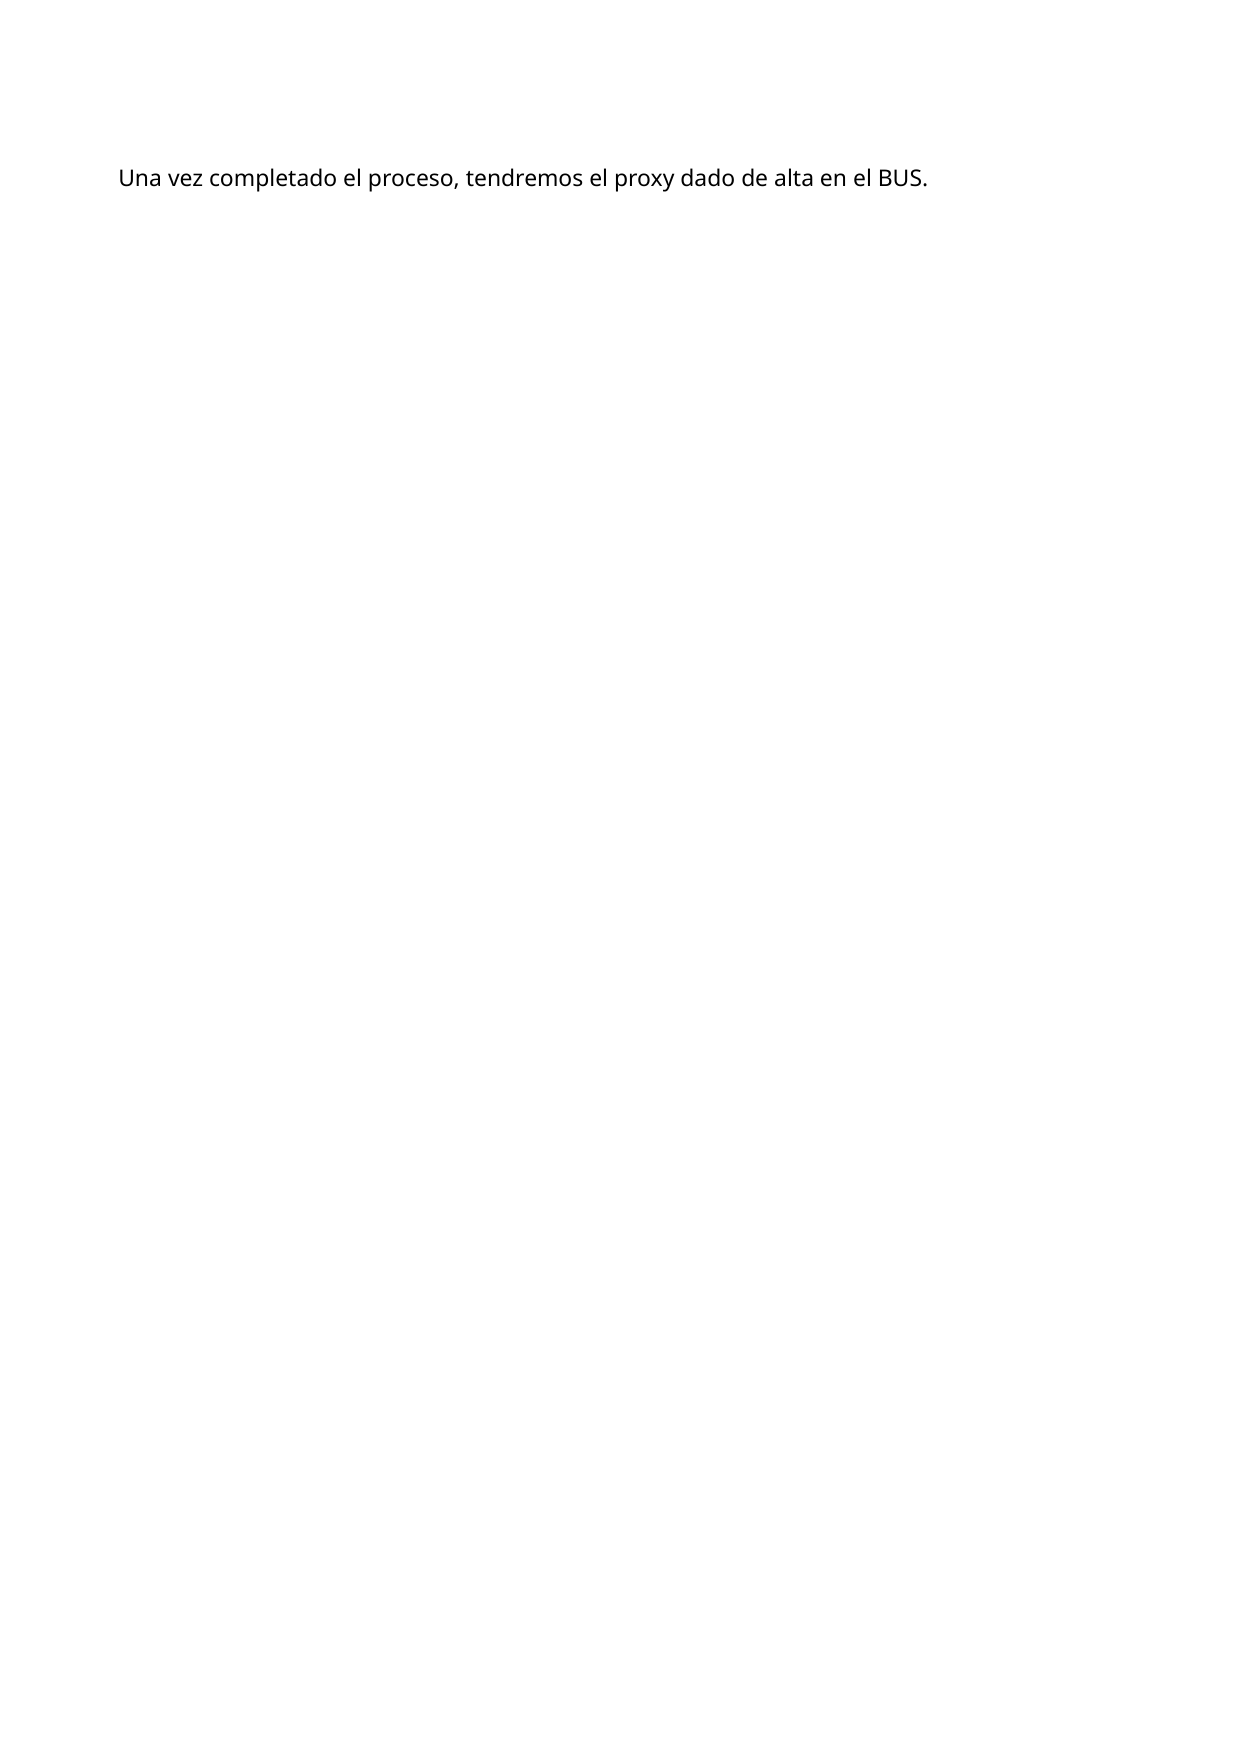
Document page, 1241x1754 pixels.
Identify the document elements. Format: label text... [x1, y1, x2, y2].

text Una vez completado el proceso, tendremos el proxy dado de alta en el BUS. [118, 162, 1122, 193]
